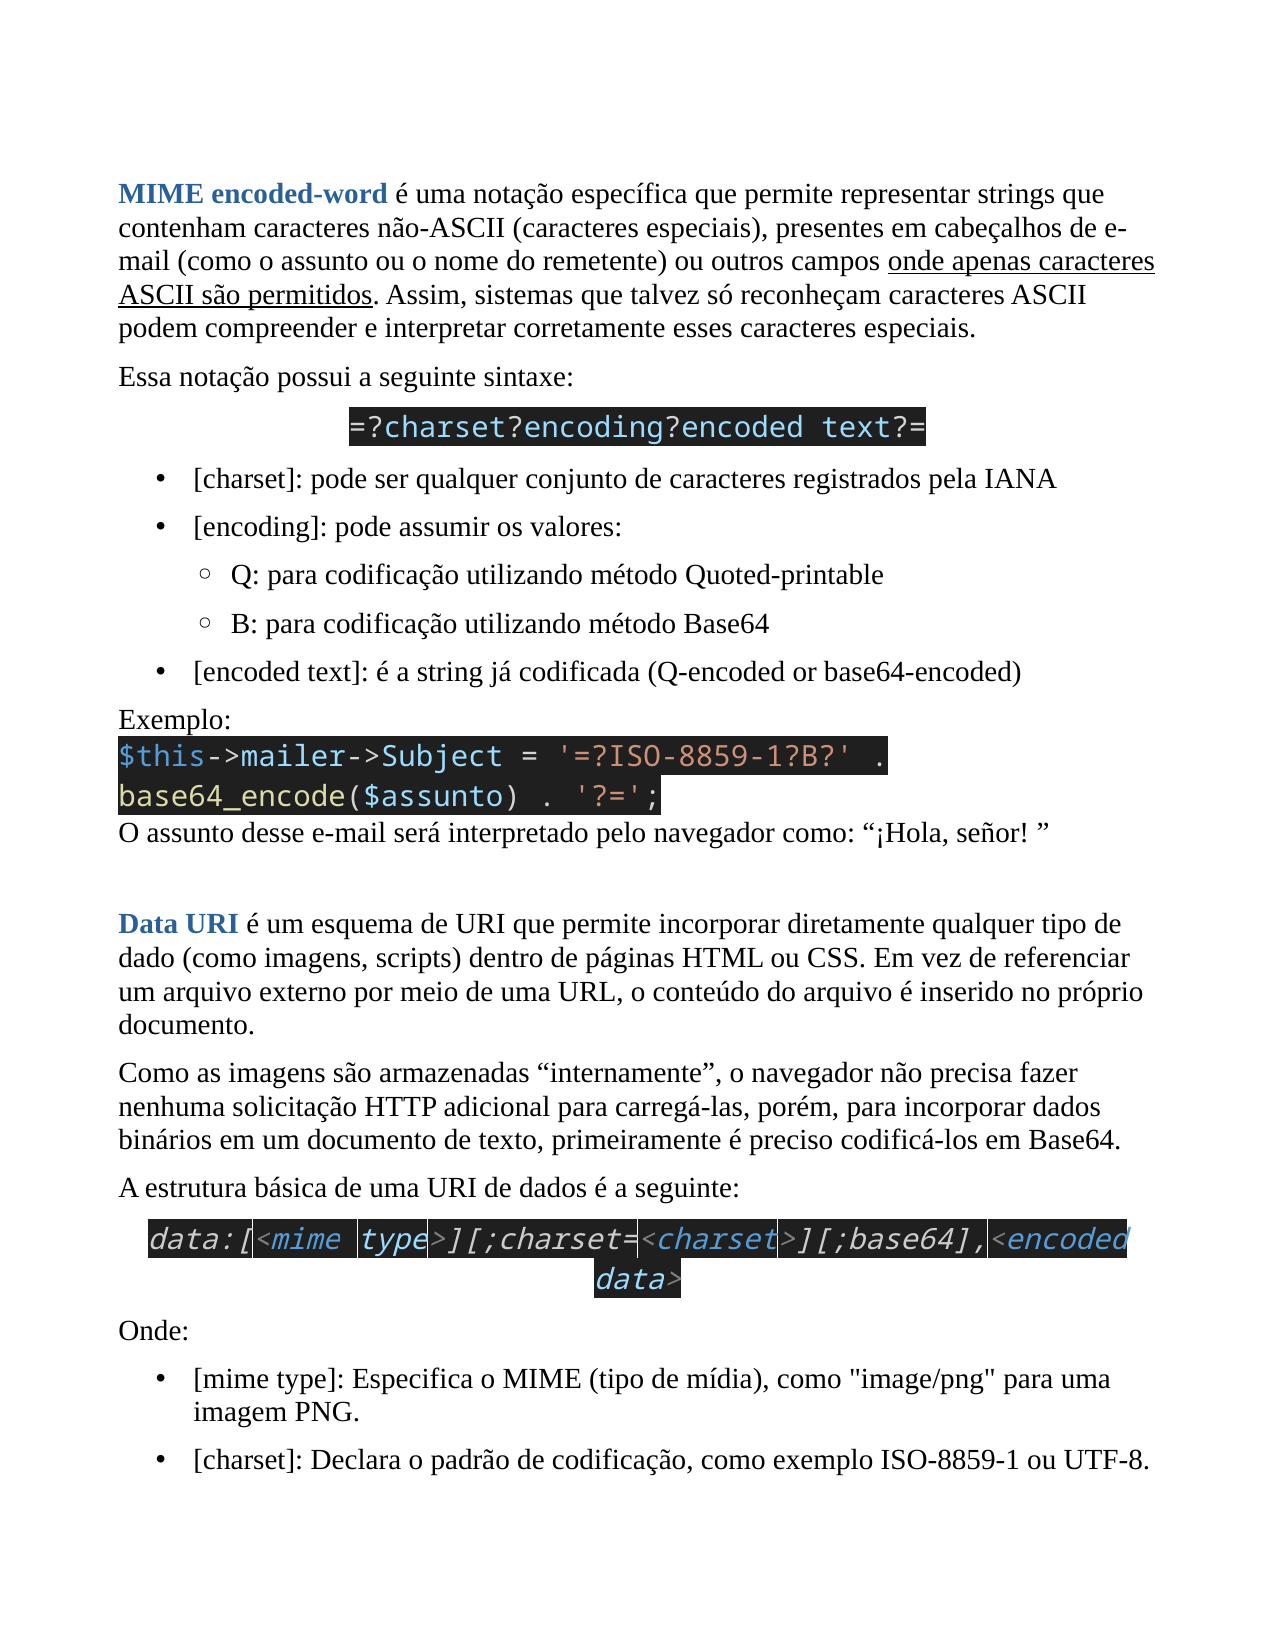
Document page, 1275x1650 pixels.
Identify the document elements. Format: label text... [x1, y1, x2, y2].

text Exemplo: $this->mailer->Subject = '=?ISO-8859-1?B?' . base64_encode($assunto) . '?='; O assunto desse e-mail será interpretado pelo navegador como: “¡Hola, señor! ” [118, 702, 1157, 849]
text =?charset?encoding?encoded text?= [118, 407, 1157, 446]
list B: para codificação utilizando método Base64 [193, 606, 1157, 639]
list [charset]: Declara o padrão de codificação, como exemplo ISO-8859-1 ou UTF-8. [156, 1442, 1157, 1476]
text MIME encoded-word é uma notação específica que permite representar strings que contenham caracteres não-ASCII (caracteres especiais), presentes em cabeçalhos de e-mail (como o assunto ou o nome do remetente) ou outros campos onde apenas caracteres ASCII são permitidos. Assim, sistemas que talvez só reconheçam caracteres ASCII podem compreender e interpretar corretamente esses caracteres especiais. [118, 176, 1157, 344]
text A estrutura básica de uma URI de dados é a seguinte: [118, 1171, 1157, 1204]
list Q: para codificação utilizando método Quoted-printable [193, 557, 1157, 591]
list [mime type]: Especifica o MIME (tipo de mídia), como "image/png" para uma imagem PNG. [156, 1361, 1157, 1428]
text Essa notação possui a seguinte sintaxe: [118, 359, 1157, 392]
text Onde: [118, 1313, 1157, 1346]
text Como as imagens são armazenadas “internamente”, o navegador não precisa fazer nenhuma solicitação HTTP adicional para carregá-las, porém, para incorporar dados binários em um documento de texto, primeiramente é preciso codificá-los em Base64. [118, 1055, 1157, 1156]
text Data URI é um esquema de URI que permite incorporar diretamente qualquer tipo de dado (como imagens, scripts) dentro de páginas HTML ou CSS. Em vez de referenciar um arquivo externo por meio de uma URL, o conteúdo do arquivo é inserido no próprio documento. [118, 907, 1157, 1041]
list [encoding]: pode assumir os valores: [156, 509, 1157, 543]
list [encoded text]: é a string já codificada (Q-encoded or base64-encoded) [156, 654, 1157, 688]
text data:[<mime type>][;charset=<charset>][;base64],<encoded data> [118, 1219, 1157, 1298]
list [charset]: pode ser qualquer conjunto de caracteres registrados pela IANA [156, 461, 1157, 495]
